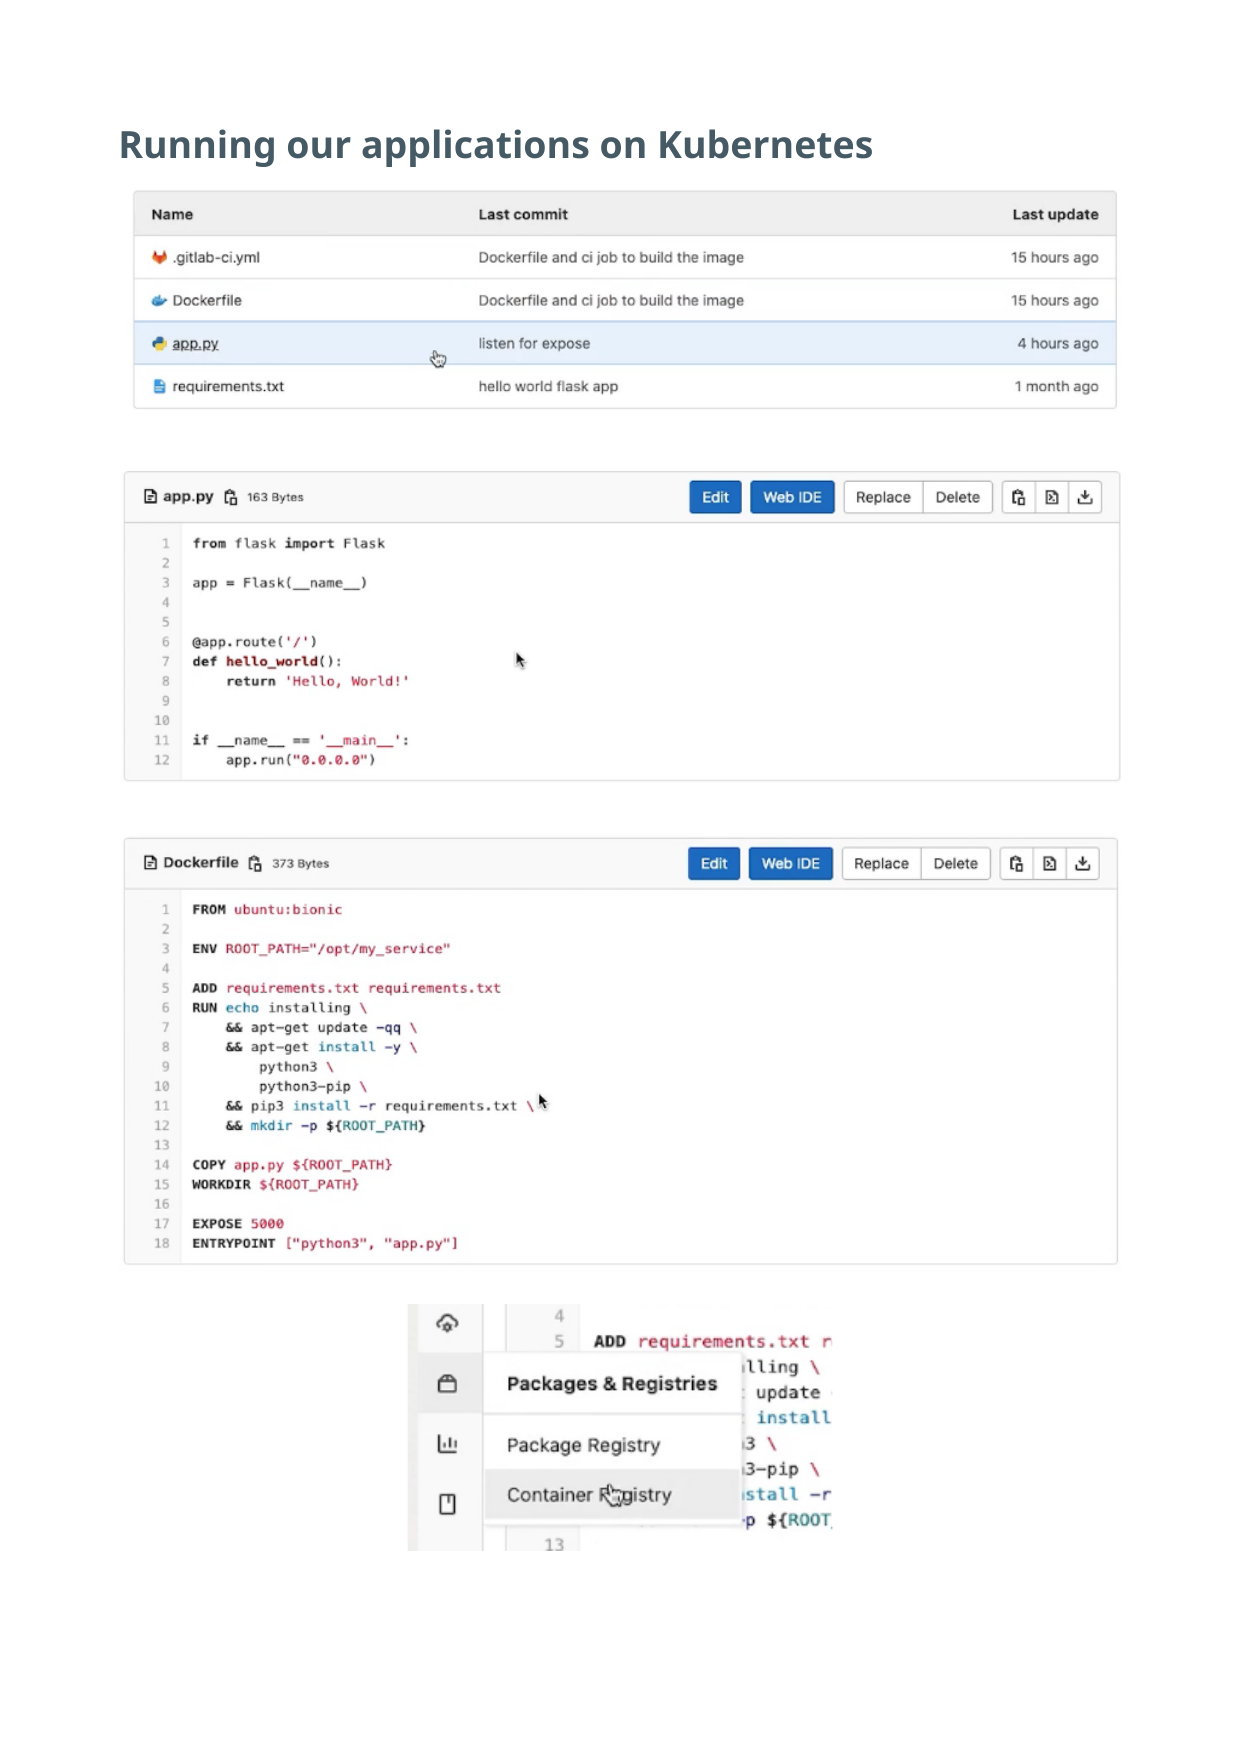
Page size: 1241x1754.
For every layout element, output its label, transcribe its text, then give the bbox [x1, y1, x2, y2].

picture [118, 181, 1123, 414]
picture [118, 471, 1123, 792]
subtitle Running our applications on Kubernetes [118, 118, 1122, 169]
picture [407, 1304, 833, 1551]
picture [118, 833, 1123, 1272]
